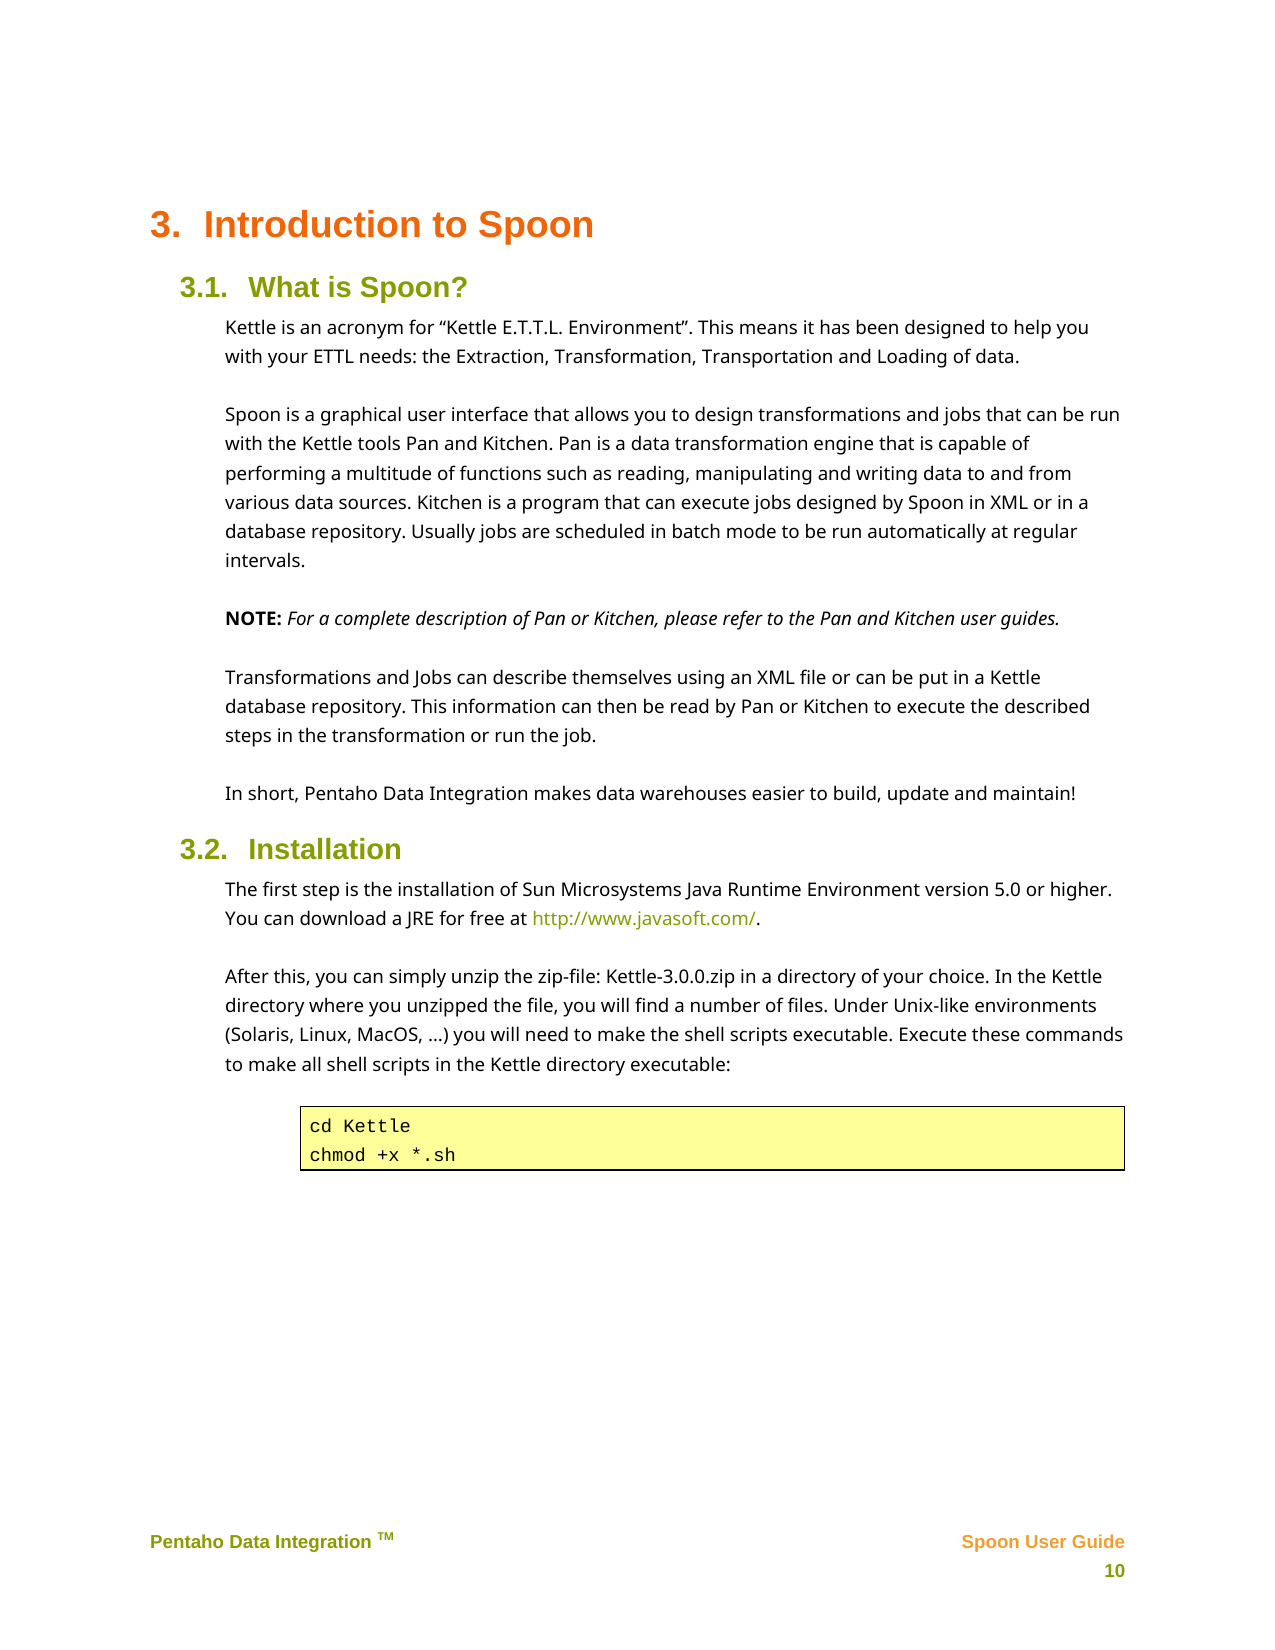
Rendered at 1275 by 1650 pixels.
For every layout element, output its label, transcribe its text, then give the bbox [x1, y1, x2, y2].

subtitle Installation [179, 832, 1125, 866]
text NOTE: For a complete description of Pan or Kitchen, please refer to the Pan and Kitchen user guides. [225, 602, 1125, 632]
text chmod +x *.sh [301, 1135, 1124, 1169]
text Kettle is an acronym for “Kettle E.T.T.L. Environment”. This means it has been designed to help you with your ETTL needs: the Extraction, Transformation, Transportation and Loading of data. [225, 311, 1125, 369]
text Transformations and Jobs can describe themselves using an XML file or can be put in a Kettle database repository. This information can then be read by Pan or Kitchen to execute the described steps in the transformation or run the job. [225, 661, 1125, 748]
subtitle What is Spoon? [179, 270, 1125, 304]
text After this, you can simply unzip the zip-file: Kettle-3.0.0.zip in a directory of your choice. In the Kettle directory where you unzipped the file, you will find a number of files. Under Unix-like environments (Solaris, Linux, MacOS, …) you will need to make the shell scripts executable. Execute these commands to make all shell scripts in the Kettle directory executable: [225, 960, 1125, 1077]
text cd Kettle [301, 1107, 1124, 1135]
text Spoon is a graphical user interface that allows you to design transformations and jobs that can be run with the Kettle tools Pan and Kitchen. Pan is a data transformation engine that is capable of performing a multitude of functions such as reading, manipulating and writing data to and from various data sources. Kitchen is a program that can execute jobs designed by Spoon in XML or in a database repository. Usually jobs are scheduled in batch mode to be run automatically at regular intervals. [225, 398, 1125, 573]
text The first step is the installation of Sun Microsystems Java Runtime Environment version 5.0 or higher. You can download a JRE for free at http://www.javasoft.com/. [225, 873, 1125, 931]
subtitle Introduction to Spoon [150, 210, 1125, 245]
text In short, Pentaho Data Integration makes data warehouses easier to build, update and maintain! [225, 777, 1125, 807]
